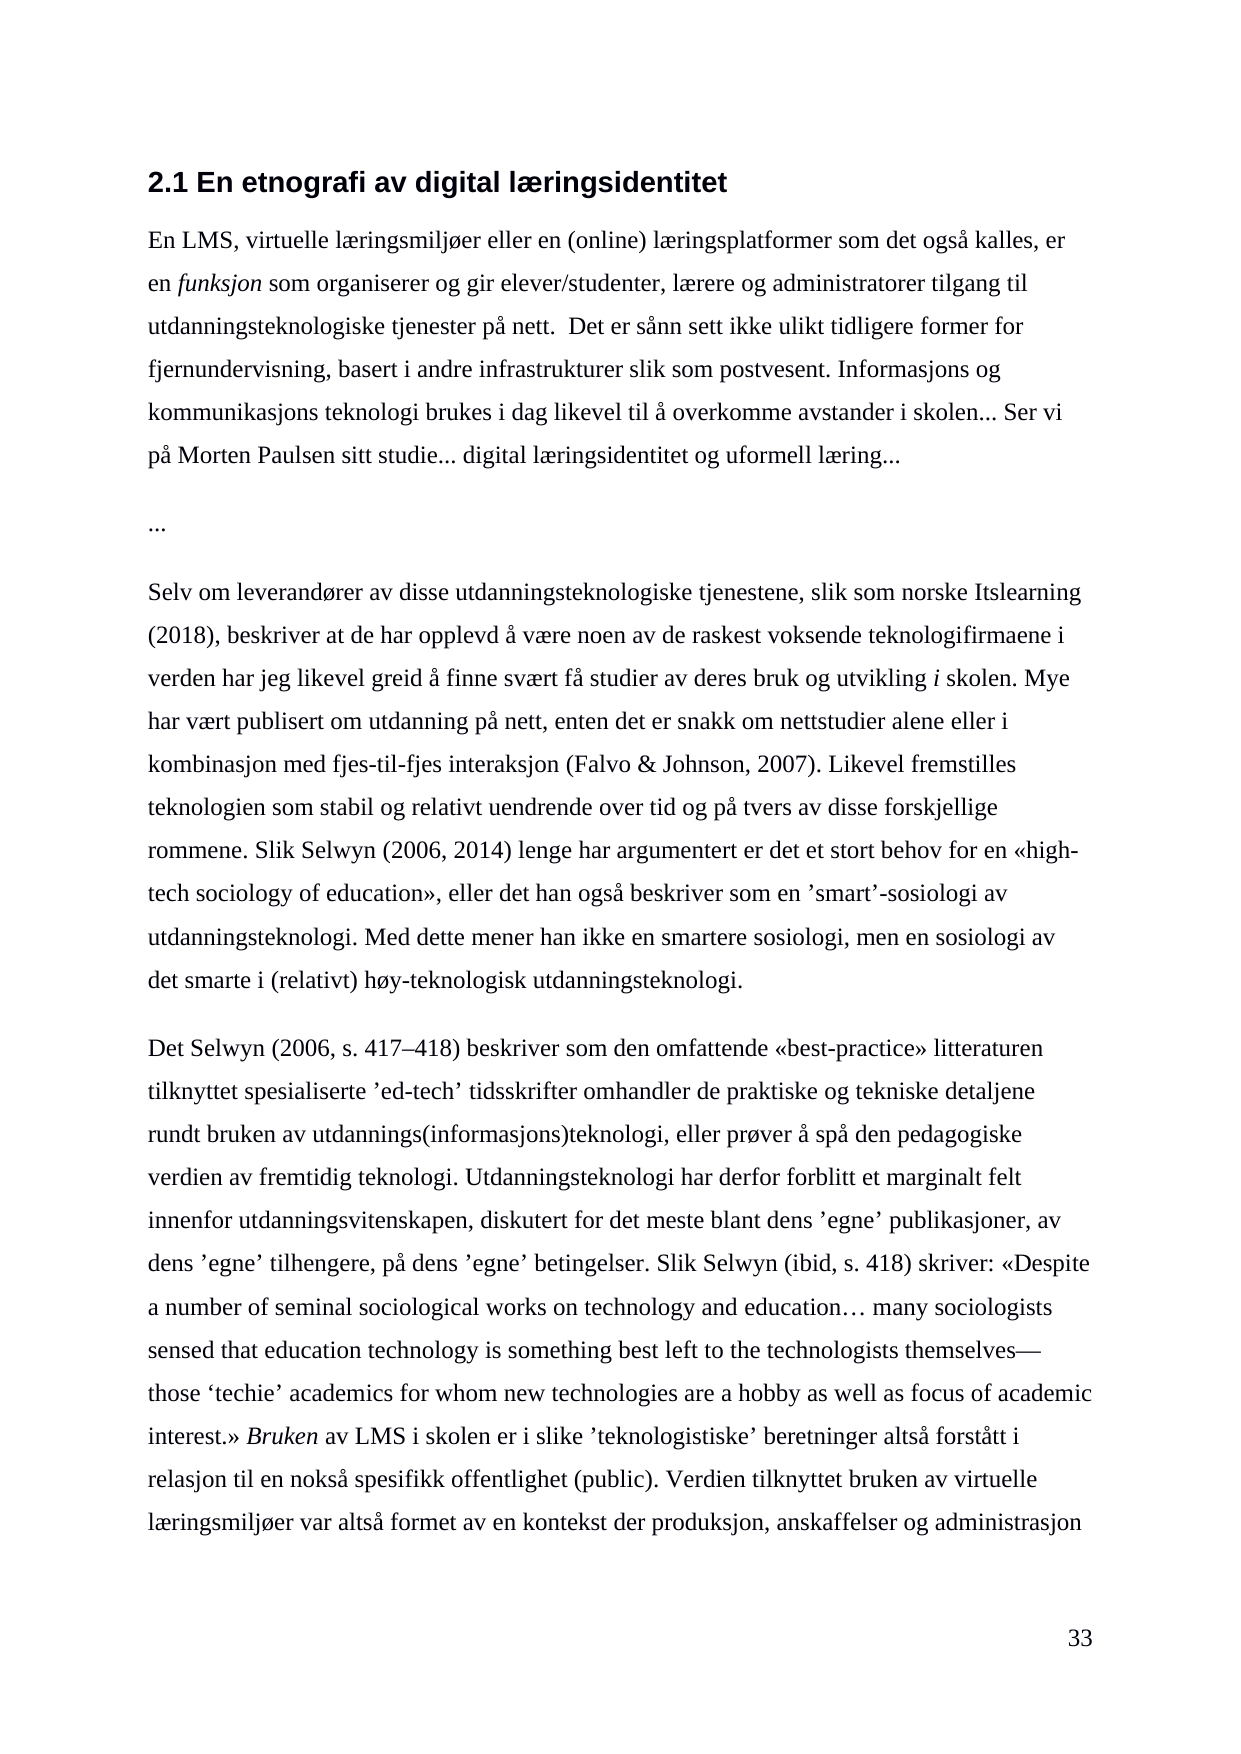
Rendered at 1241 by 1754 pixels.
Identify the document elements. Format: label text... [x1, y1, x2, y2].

text Det Selwyn (2006, s. 417–418) beskriver som den omfattende «best-practice» litteraturen tilknyttet spesialiserte ’ed-tech’ tidsskrifter omhandler de praktiske og tekniske detaljene rundt bruken av utdannings(informasjons)teknologi, eller prøver å spå den pedagogiske verdien av fremtidig teknologi. Utdanningsteknologi har derfor forblitt et marginalt felt innenfor utdanningsvitenskapen, diskutert for det meste blant dens ’egne’ publikasjoner, av dens ’egne’ tilhengere, på dens ’egne’ betingelser. Slik Selwyn (ibid, s. 418) skriver: «Despite a number of seminal sociological works on technology and education… many sociologists sensed that education technology is something best left to the technologists themselves—those ‘techie’ academics for whom new technologies are a hobby as well as focus of academic interest.» Bruken av LMS i skolen er i slike ’teknologistiske’ beretninger altså forstått i relasjon til en nokså spesifikk offentlighet (public). Verdien tilknyttet bruken av virtuelle læringsmiljøer var altså formet av en kontekst der produksjon, anskaffelser og administrasjon [148, 1033, 1092, 1536]
text Selv om leverandører av disse utdanningsteknologiske tjenestene, slik som norske Itslearning (2018), beskriver at de har opplevd å være noen av de raskest voksende teknologifirmaene i verden har jeg likevel greid å finne svært få studier av deres bruk og utvikling i skolen. Mye har vært publisert om utdanning på nett, enten det er snakk om nettstudier alene eller i kombinasjon med fjes-til-fjes interaksjon (Falvo & Johnson, 2007). Likevel fremstilles teknologien som stabil og relativt uendrende over tid og på tvers av disse forskjellige rommene. Slik Selwyn (2006, 2014) lenge har argumentert er det et stort behov for en «high-tech sociology of education», eller det han også beskriver som en ’smart’-sosiologi av utdanningsteknologi. Med dette mener han ikke en smartere sosiologi, men en sosiologi av det smarte i (relativt) høy-teknologisk utdanningsteknologi. [148, 577, 1092, 993]
subtitle 2.1 En etnografi av digital læringsidentitet [148, 165, 1092, 199]
text ... [148, 508, 1092, 537]
text En LMS, virtuelle læringsmiljøer eller en (online) læringsplatformer som det også kalles, er en funksjon som organiserer og gir elever/studenter, lærere og administratorer tilgang til utdanningsteknologiske tjenester på nett. Det er sånn sett ikke ulikt tidligere former for fjernundervisning, basert i andre infrastrukturer slik som postvesent. Informasjons og kommunikasjons teknologi brukes i dag likevel til å overkomme avstander i skolen... Ser vi på Morten Paulsen sitt studie... digital læringsidentitet og uformell læring... [148, 225, 1092, 469]
